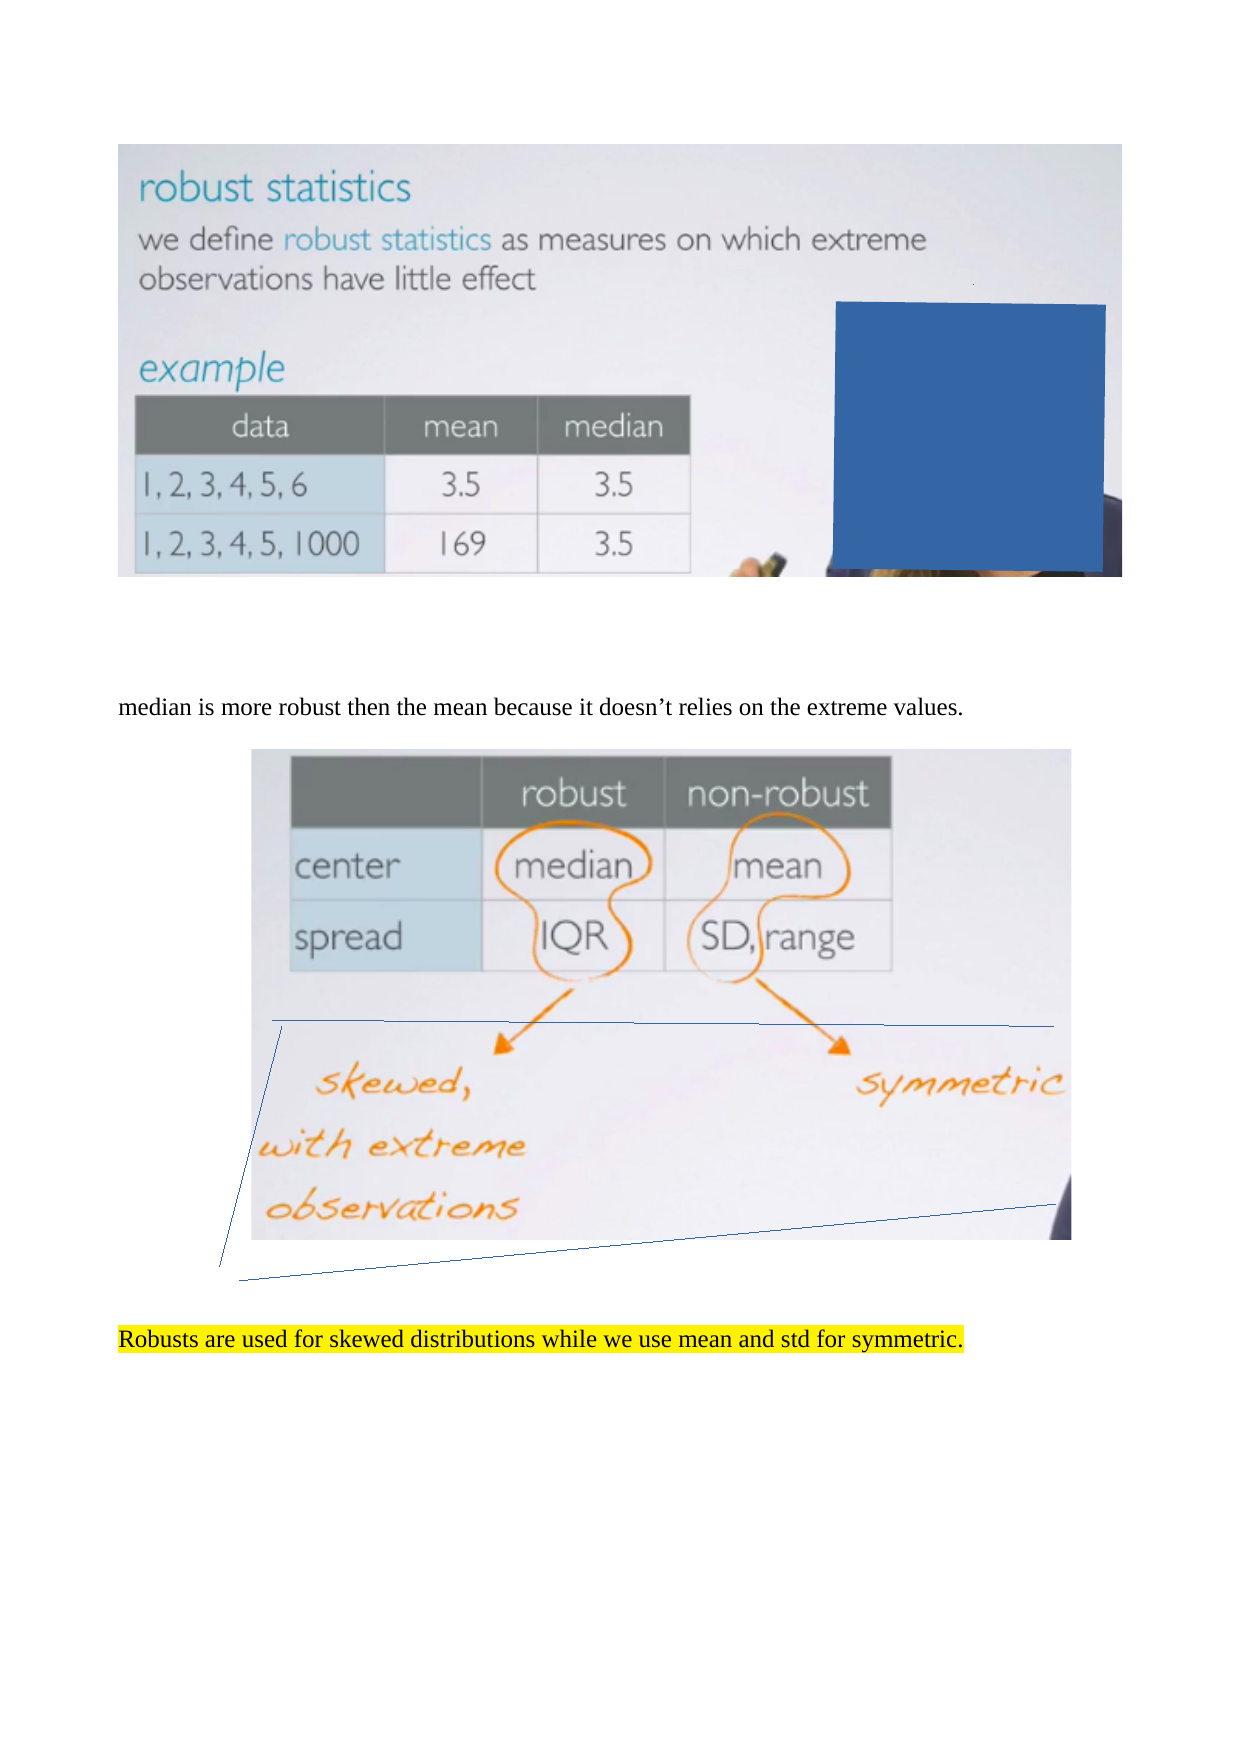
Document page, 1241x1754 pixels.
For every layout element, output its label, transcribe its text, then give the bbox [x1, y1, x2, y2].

text median is more robust then the mean because it doesn’t relies on the extreme values. [118, 692, 1122, 721]
picture [251, 749, 1072, 1240]
text Robusts are used for skewed distributions while we use mean and std for symmetric. [118, 1324, 1122, 1353]
picture [118, 144, 1123, 577]
